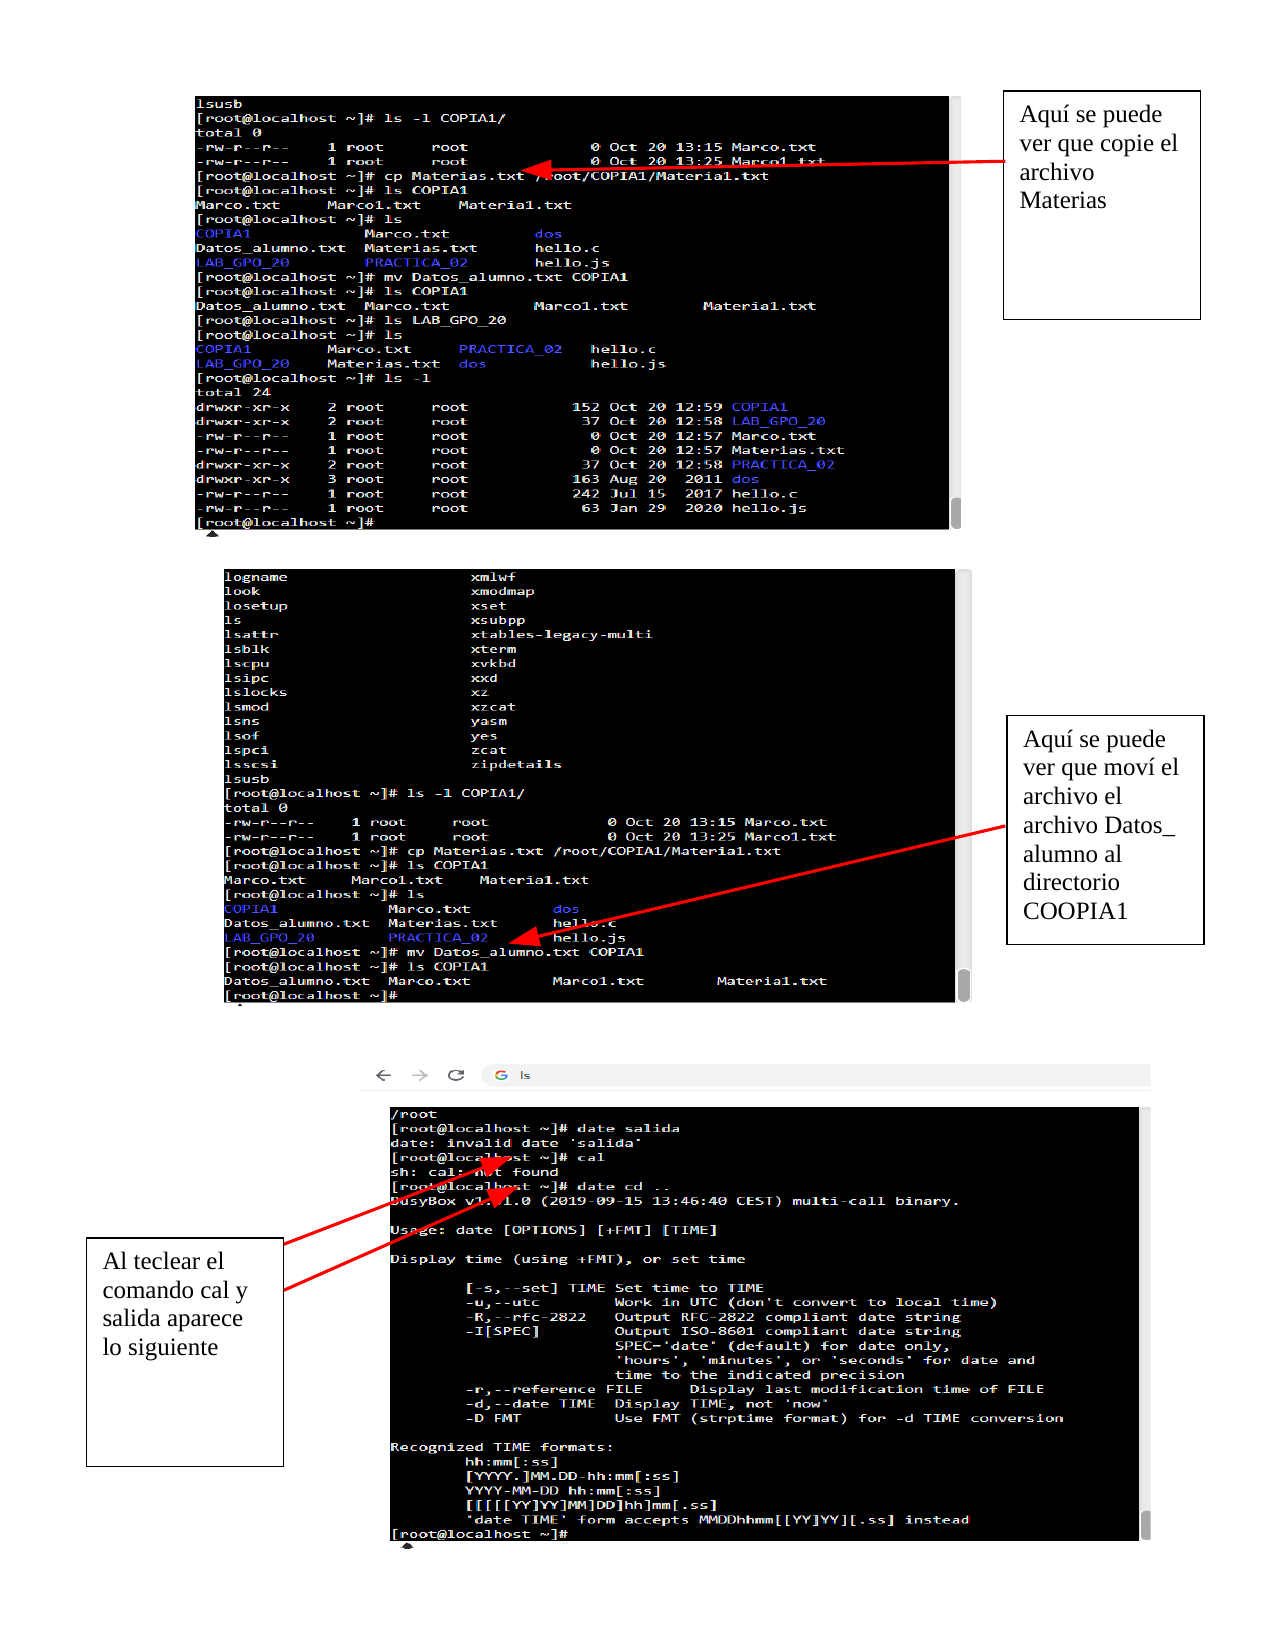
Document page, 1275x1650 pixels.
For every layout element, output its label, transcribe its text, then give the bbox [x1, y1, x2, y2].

text Al teclear el comando cal y salida aparece lo siguiente [102, 1246, 268, 1361]
text Aquí se puede ver que copie el archivo Materias [1019, 99, 1184, 214]
text Aquí se puede ver que moví el archivo el archivo Datos_ alumno al directorio COOPIA1 [1023, 724, 1188, 925]
